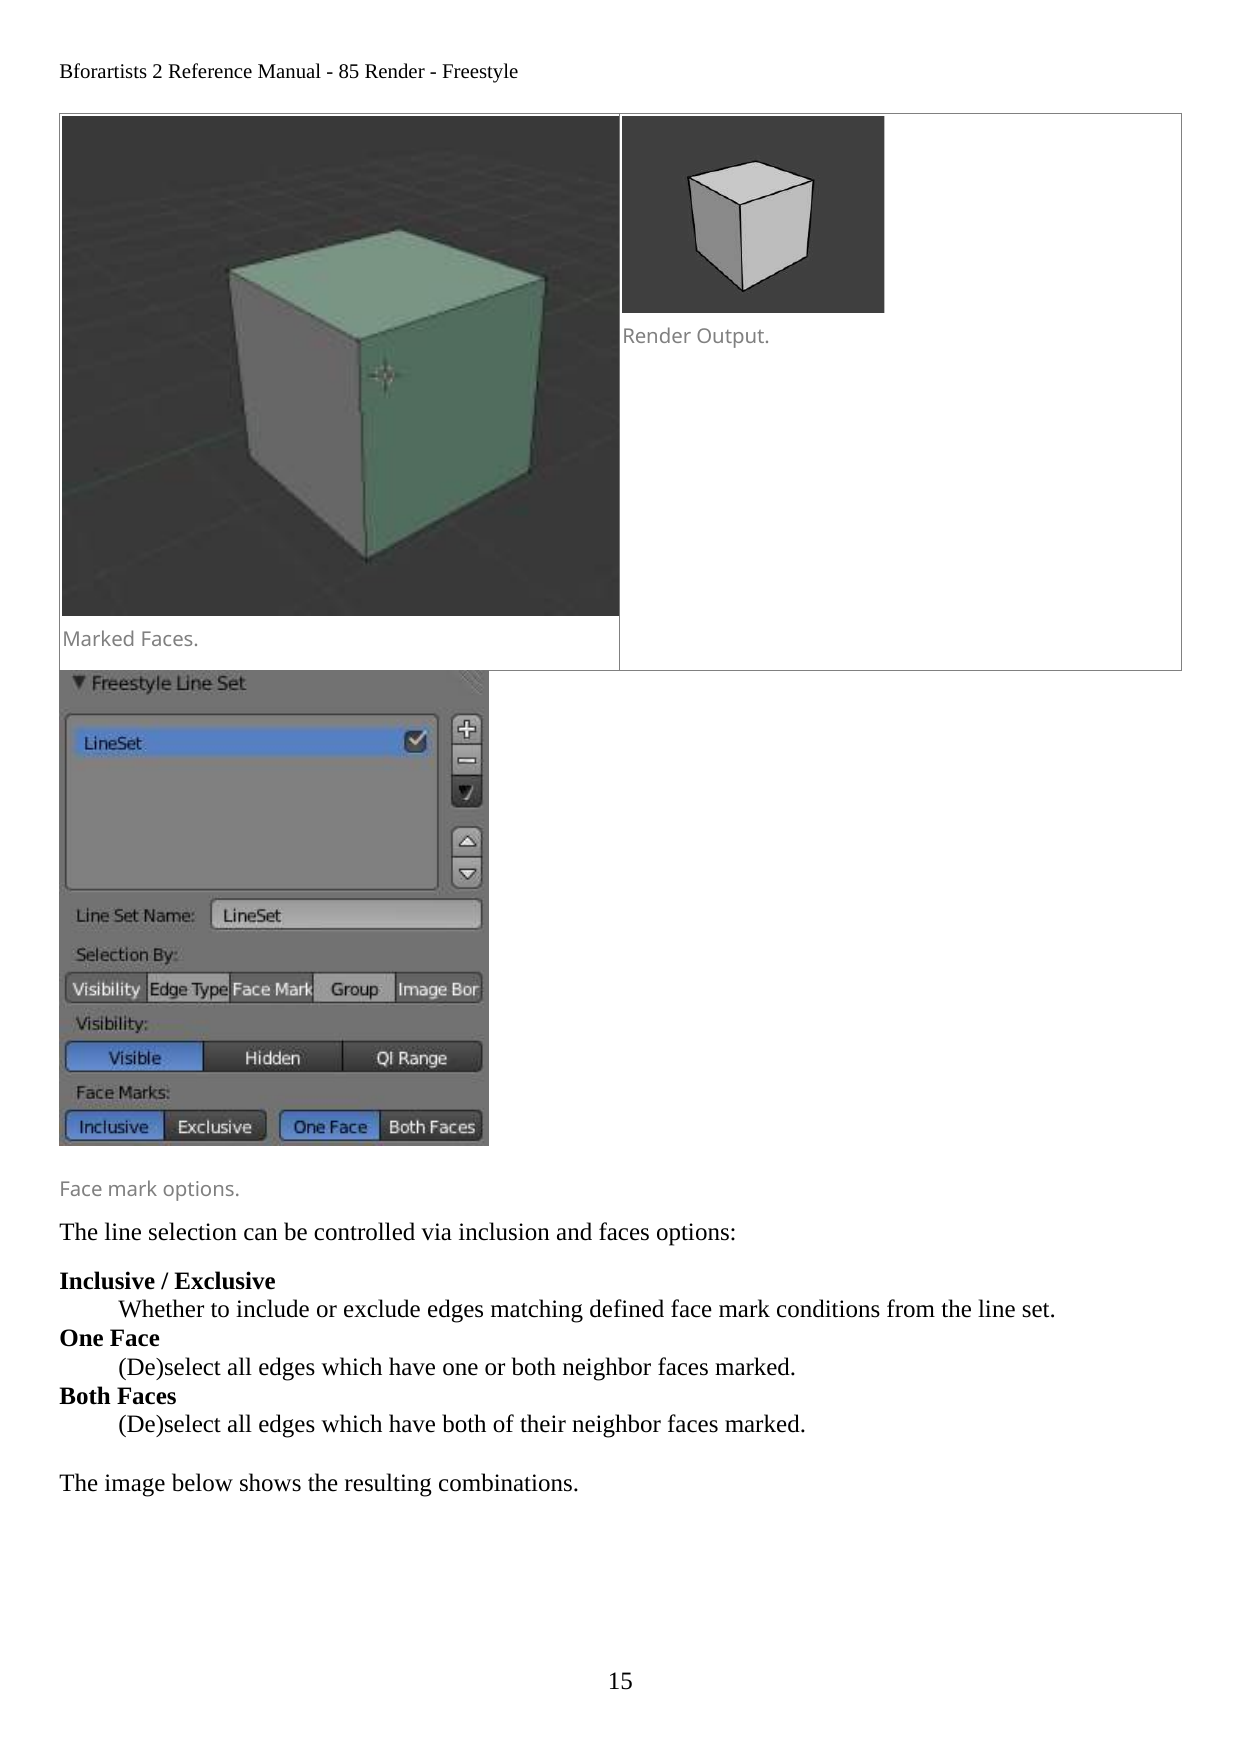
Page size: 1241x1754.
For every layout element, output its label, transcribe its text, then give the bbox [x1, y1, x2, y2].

picture [622, 116, 885, 313]
table_header Marked Faces. [60, 114, 619, 670]
list Whether to include or exclude edges matching defined face mark conditions from the line set. [118, 1294, 1181, 1323]
text Face mark options. [59, 1171, 1181, 1202]
picture [59, 670, 489, 1146]
subtitle One Face [59, 1323, 1181, 1352]
subtitle Both Faces [59, 1381, 1181, 1409]
text The line selection can be controlled via inclusion and faces options: [59, 1217, 1181, 1246]
list (De)select all edges which have both of their neighbor faces marked. [118, 1409, 1181, 1438]
picture [62, 116, 620, 616]
table_header Render Output. [620, 114, 1181, 670]
list (De)select all edges which have one or both neighbor faces marked. [118, 1352, 1181, 1381]
text The image below shows the resulting combinations. [59, 1468, 1181, 1497]
subtitle Inclusive / Exclusive [59, 1266, 1181, 1294]
